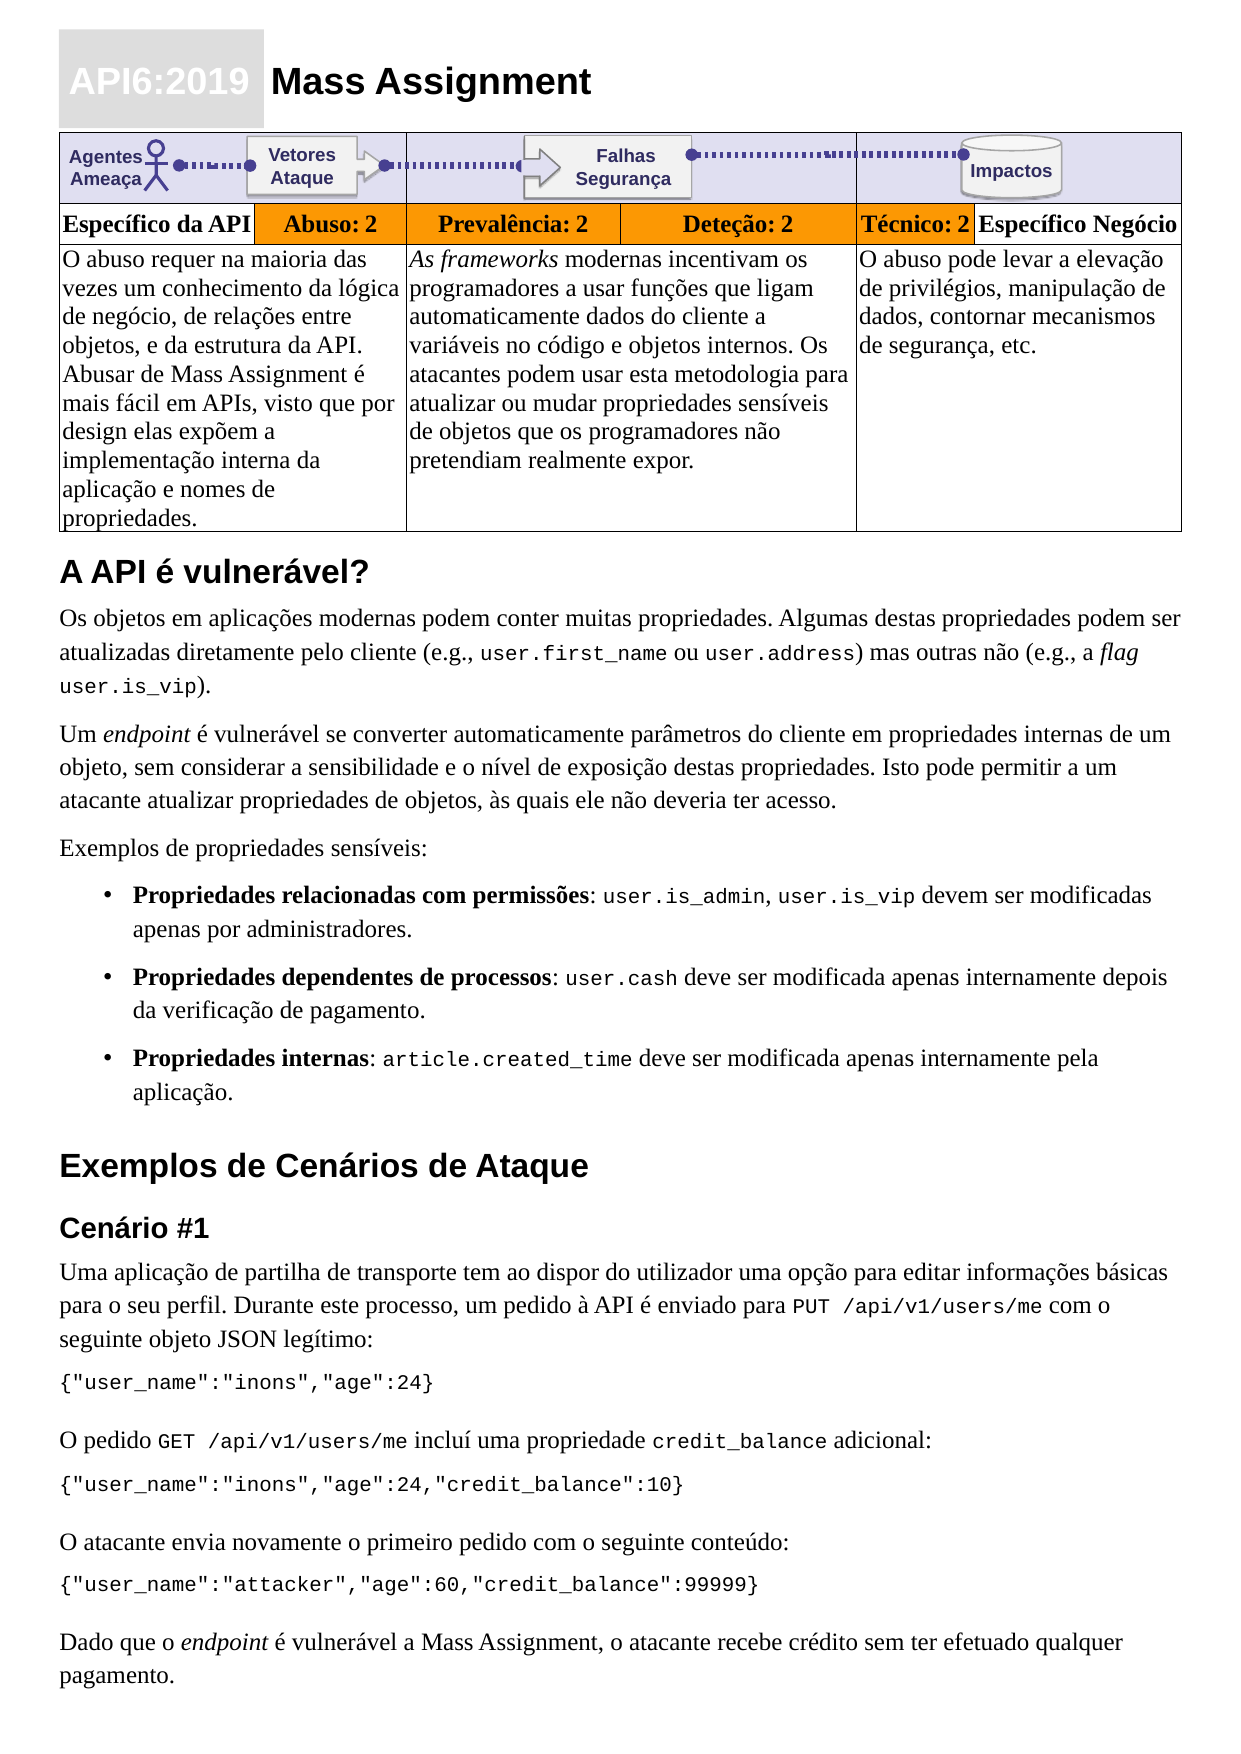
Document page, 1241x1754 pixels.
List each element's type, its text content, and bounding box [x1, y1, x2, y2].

text Uma aplicação de partilha de transporte tem ao dispor do utilizador uma opção para editar informações básicas para o seu perfil. Durante este processo, um pedido à API é enviado para PUT /api/v1/users/me com o seguinte objeto JSON legítimo: [59, 1257, 1181, 1353]
list Propriedades relacionadas com permissões: user.is_admin, user.is_vip devem ser modificadas apenas por administradores. [103, 880, 1181, 943]
text {"user_name":"attacker","age":60,"credit_balance":99999} [59, 1574, 1181, 1598]
list Propriedades internas: article.created_time deve ser modificada apenas internamente pela aplicação. [103, 1043, 1181, 1106]
text Os objetos em aplicações modernas podem conter muitas propriedades. Algumas destas propriedades podem ser atualizadas diretamente pelo cliente (e.g., user.first_name ou user.address) mas outras não (e.g., a flag user.is_vip). [59, 603, 1181, 700]
table_header [974, 133, 1181, 203]
table_header [407, 133, 620, 203]
table_header [857, 133, 974, 203]
text {"user_name":"inons","age":24} [59, 1372, 1181, 1396]
table_cell Prevalência: 2 [407, 204, 620, 244]
table_cell Específico Negócio [975, 204, 1181, 244]
table_cell Abuso: 2 [255, 204, 406, 244]
text Exemplos de propriedades sensíveis: [59, 833, 1181, 861]
table_cell Técnico: 2 [857, 204, 974, 244]
text O pedido GET /api/v1/users/me incluí uma propriedade credit_balance adicional: [59, 1425, 1181, 1454]
table_cell Específico da API [60, 204, 254, 244]
table_cell Deteção: 2 [621, 204, 856, 244]
table_header [254, 133, 406, 203]
table_header [60, 133, 254, 203]
subtitle A API é vulnerável? [59, 552, 1181, 591]
text O atacante envia novamente o primeiro pedido com o seguinte conteúdo: [59, 1527, 1181, 1555]
table_cell As frameworks modernas incentivam os programadores a usar funções que ligam automaticamente dados do cliente a variáveis no código e objetos internos. Os atacantes podem usar esta metodologia para atualizar ou mudar propriedades sensíveis de objetos que os programadores não pretendiam realmente expor. [407, 245, 856, 531]
subtitle Cenário #1 [59, 1211, 1181, 1245]
table_cell O abuso requer na maioria das vezes um conhecimento da lógica de negócio, de relações entre objetos, e da estrutura da API. Abusar de Mass Assignment é mais fácil em APIs, visto que por design elas expõem a implementação interna da aplicação e nomes de propriedades. [60, 245, 406, 531]
text Dado que o endpoint é vulnerável a Mass Assignment, o atacante recebe crédito sem ter efetuado qualquer pagamento. [59, 1627, 1181, 1689]
text {"user_name":"inons","age":24,"credit_balance":10} [59, 1473, 1181, 1497]
text Um endpoint é vulnerável se converter automaticamente parâmetros do cliente em propriedades internas de um objeto, sem considerar a sensibilidade e o nível de exposição destas propriedades. Isto pode permitir a um atacante atualizar propriedades de objetos, às quais ele não deveria ter acesso. [59, 719, 1181, 814]
subtitle Exemplos de Cenários de Ataque [59, 1145, 1181, 1184]
list Propriedades dependentes de processos: user.cash deve ser modificada apenas internamente depois da verificação de pagamento. [103, 962, 1181, 1024]
table_header [620, 133, 856, 203]
table_cell O abuso pode levar a elevação de privilégios, manipulação de dados, contornar mecanismos de segurança, etc. [857, 245, 1181, 531]
